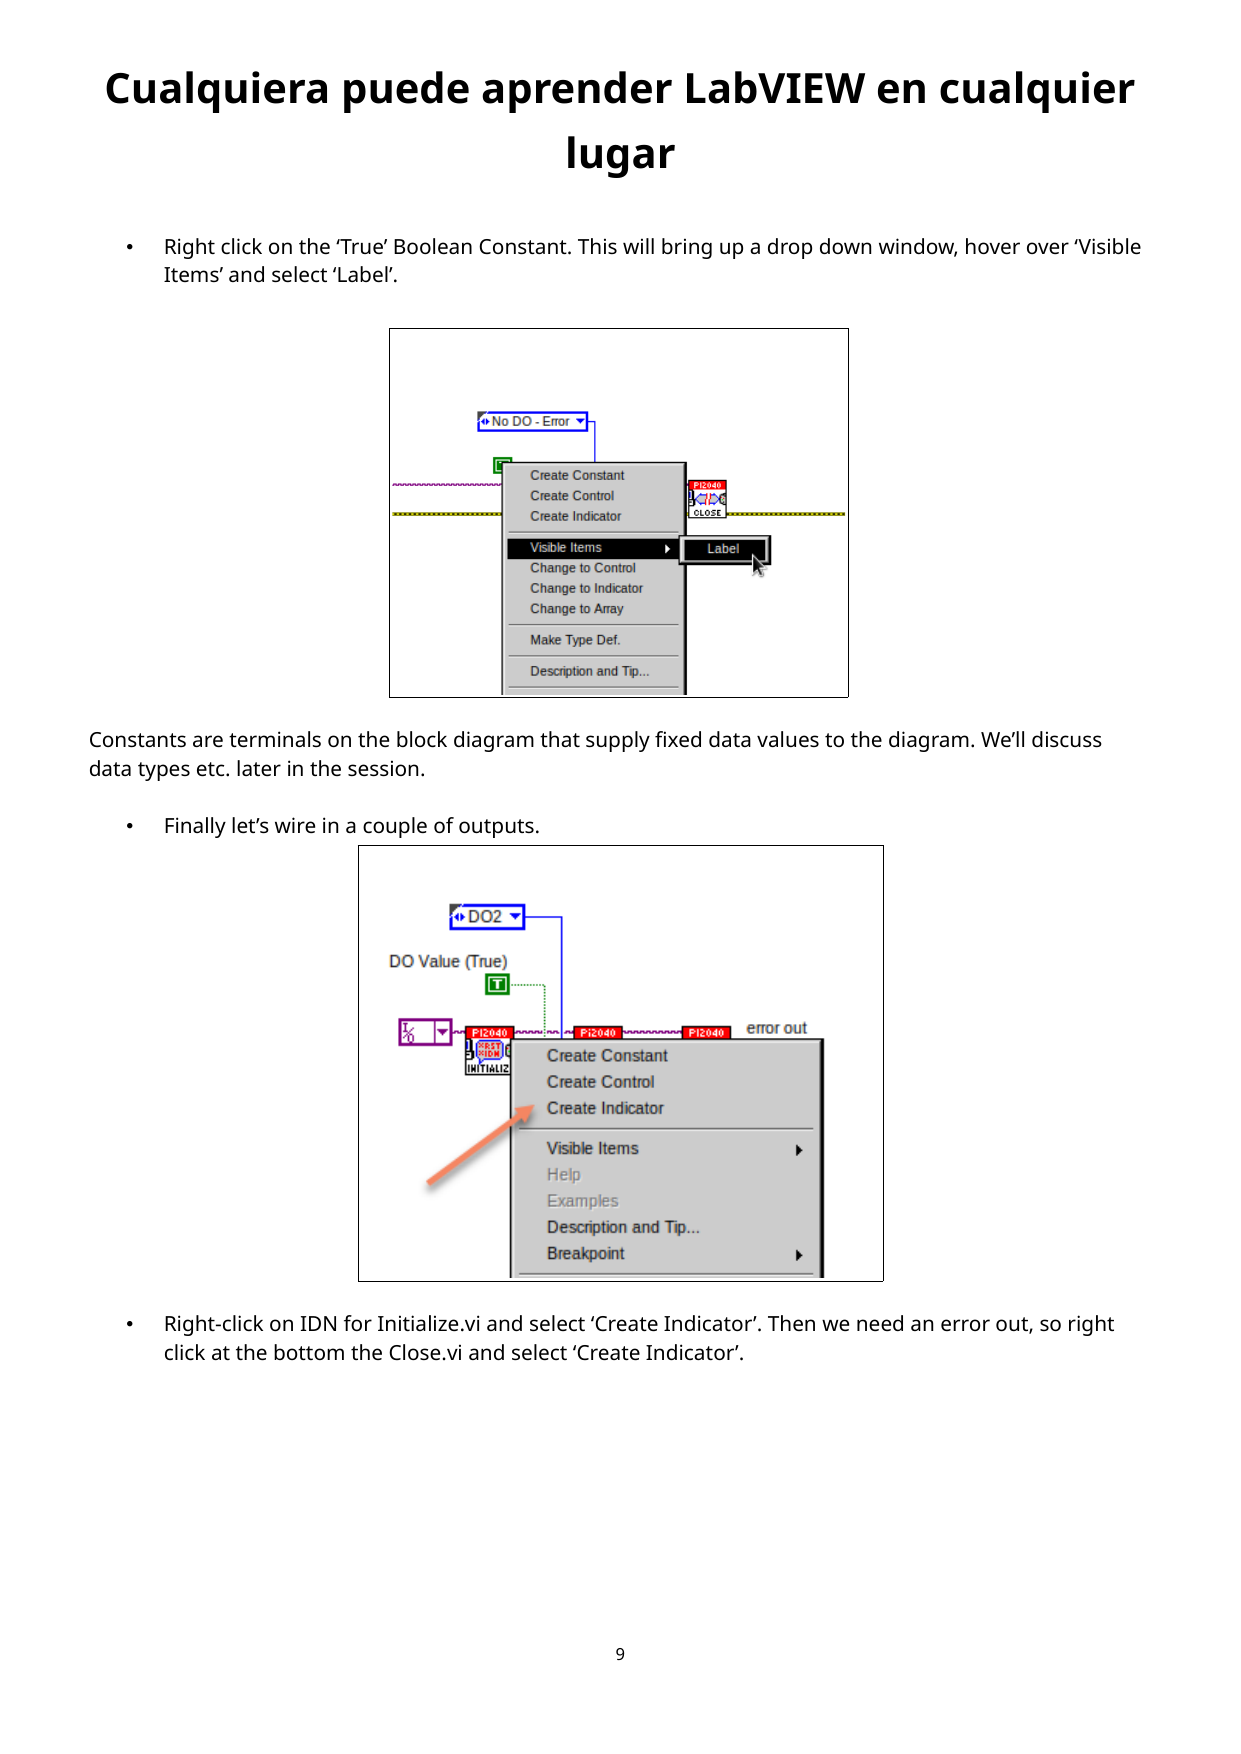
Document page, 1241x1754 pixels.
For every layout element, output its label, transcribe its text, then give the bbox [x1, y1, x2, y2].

picture [360, 848, 880, 1278]
list Finally let’s wire in a couple of outputs. [126, 811, 1152, 839]
list Right-click on IDN for Initialize.vi and select ‘Create Indicator’. Then we need an error out, so right click at the bottom the Close.vi and select ‘Create Indicator’. [126, 1309, 1152, 1366]
text Constants are terminals on the block diagram that supply fixed data values to the diagram. We’ll discuss data types etc. later in the session. [88, 726, 1152, 782]
picture [392, 331, 846, 695]
list Right click on the ‘True’ Boolean Constant. This will bring up a drop down window, hover over ‘Visible Items’ and select ‘Label’. [126, 232, 1152, 289]
